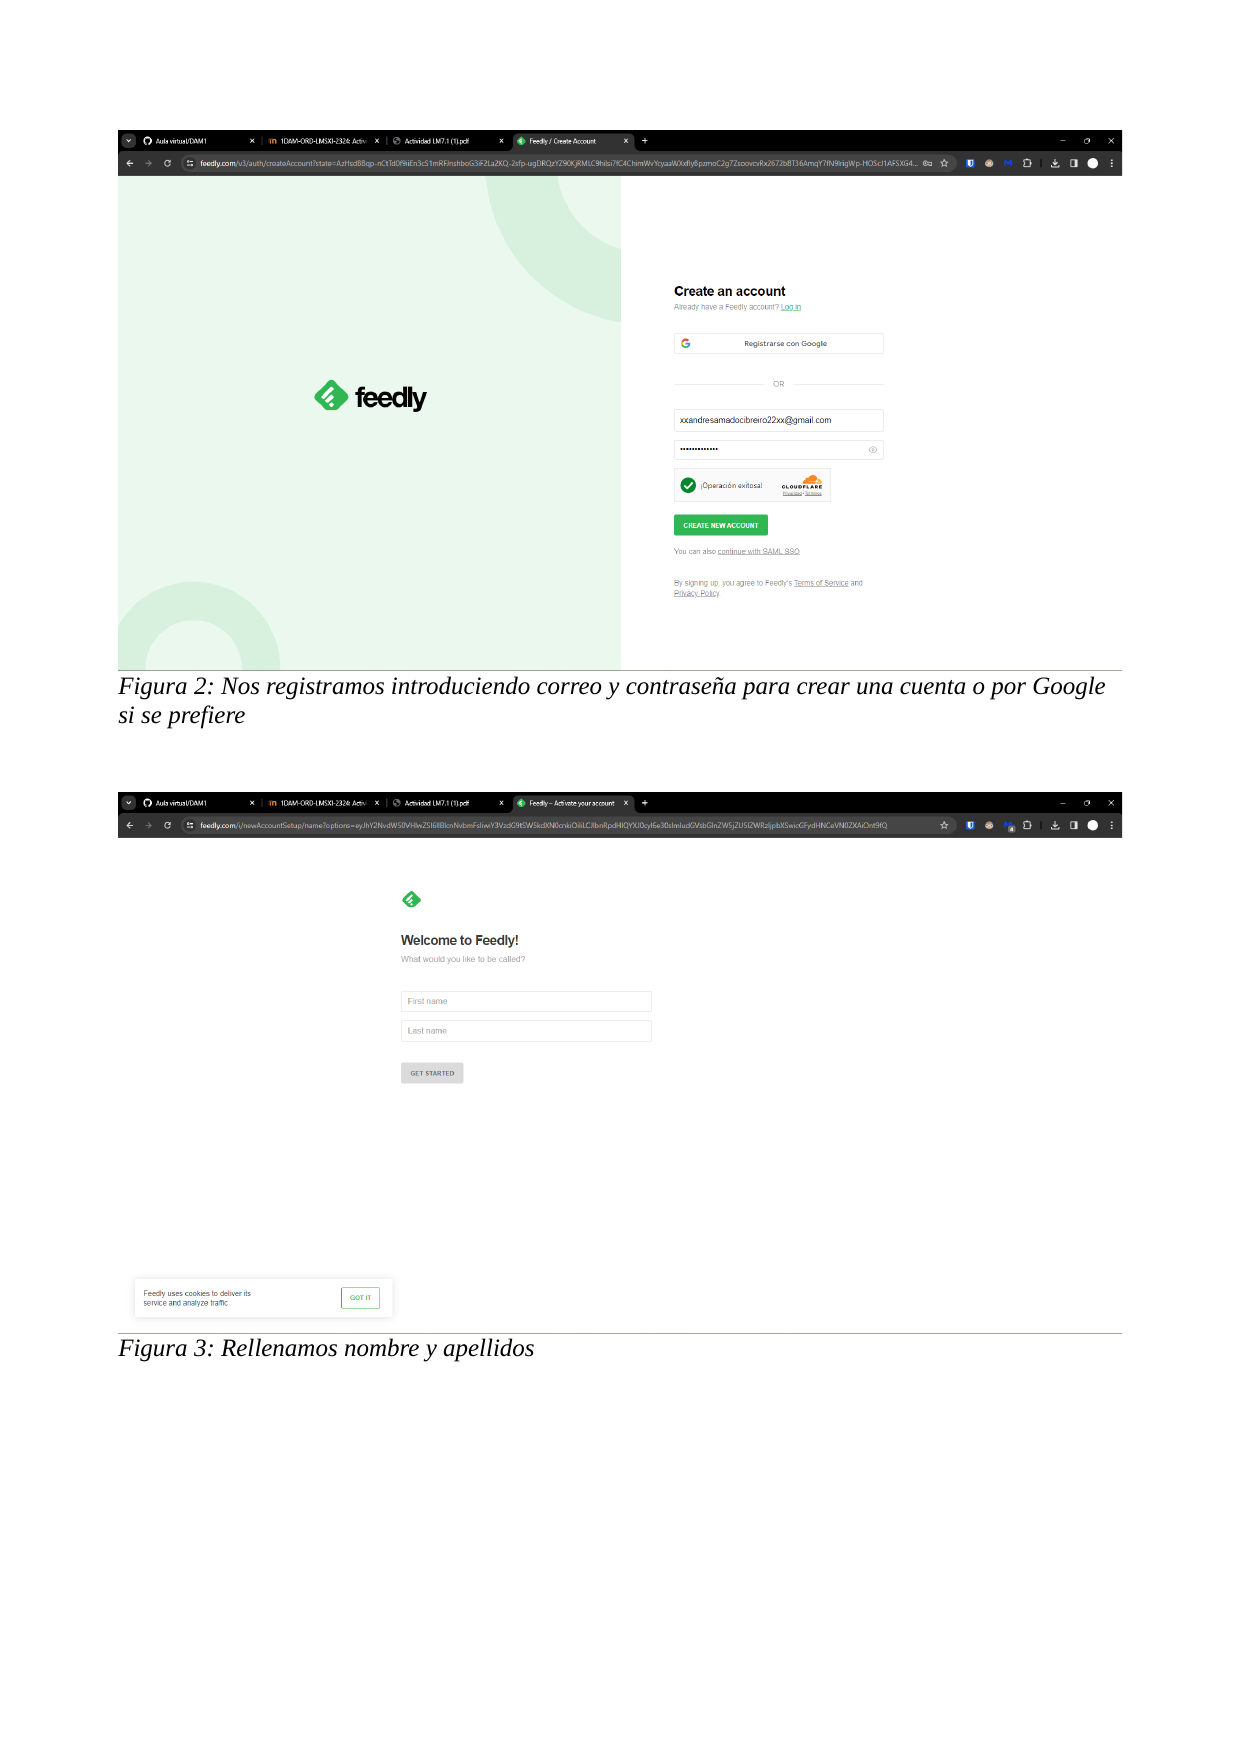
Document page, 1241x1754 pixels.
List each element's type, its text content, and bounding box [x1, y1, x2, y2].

picture [118, 130, 1123, 671]
text Figura 3: Rellenamos nombre y apellidos [118, 1334, 1122, 1362]
text Figura 2: Nos registramos introduciendo correo y contraseña para crear una cuenta o por Google si se prefiere [118, 671, 1122, 728]
picture [118, 792, 1123, 1334]
